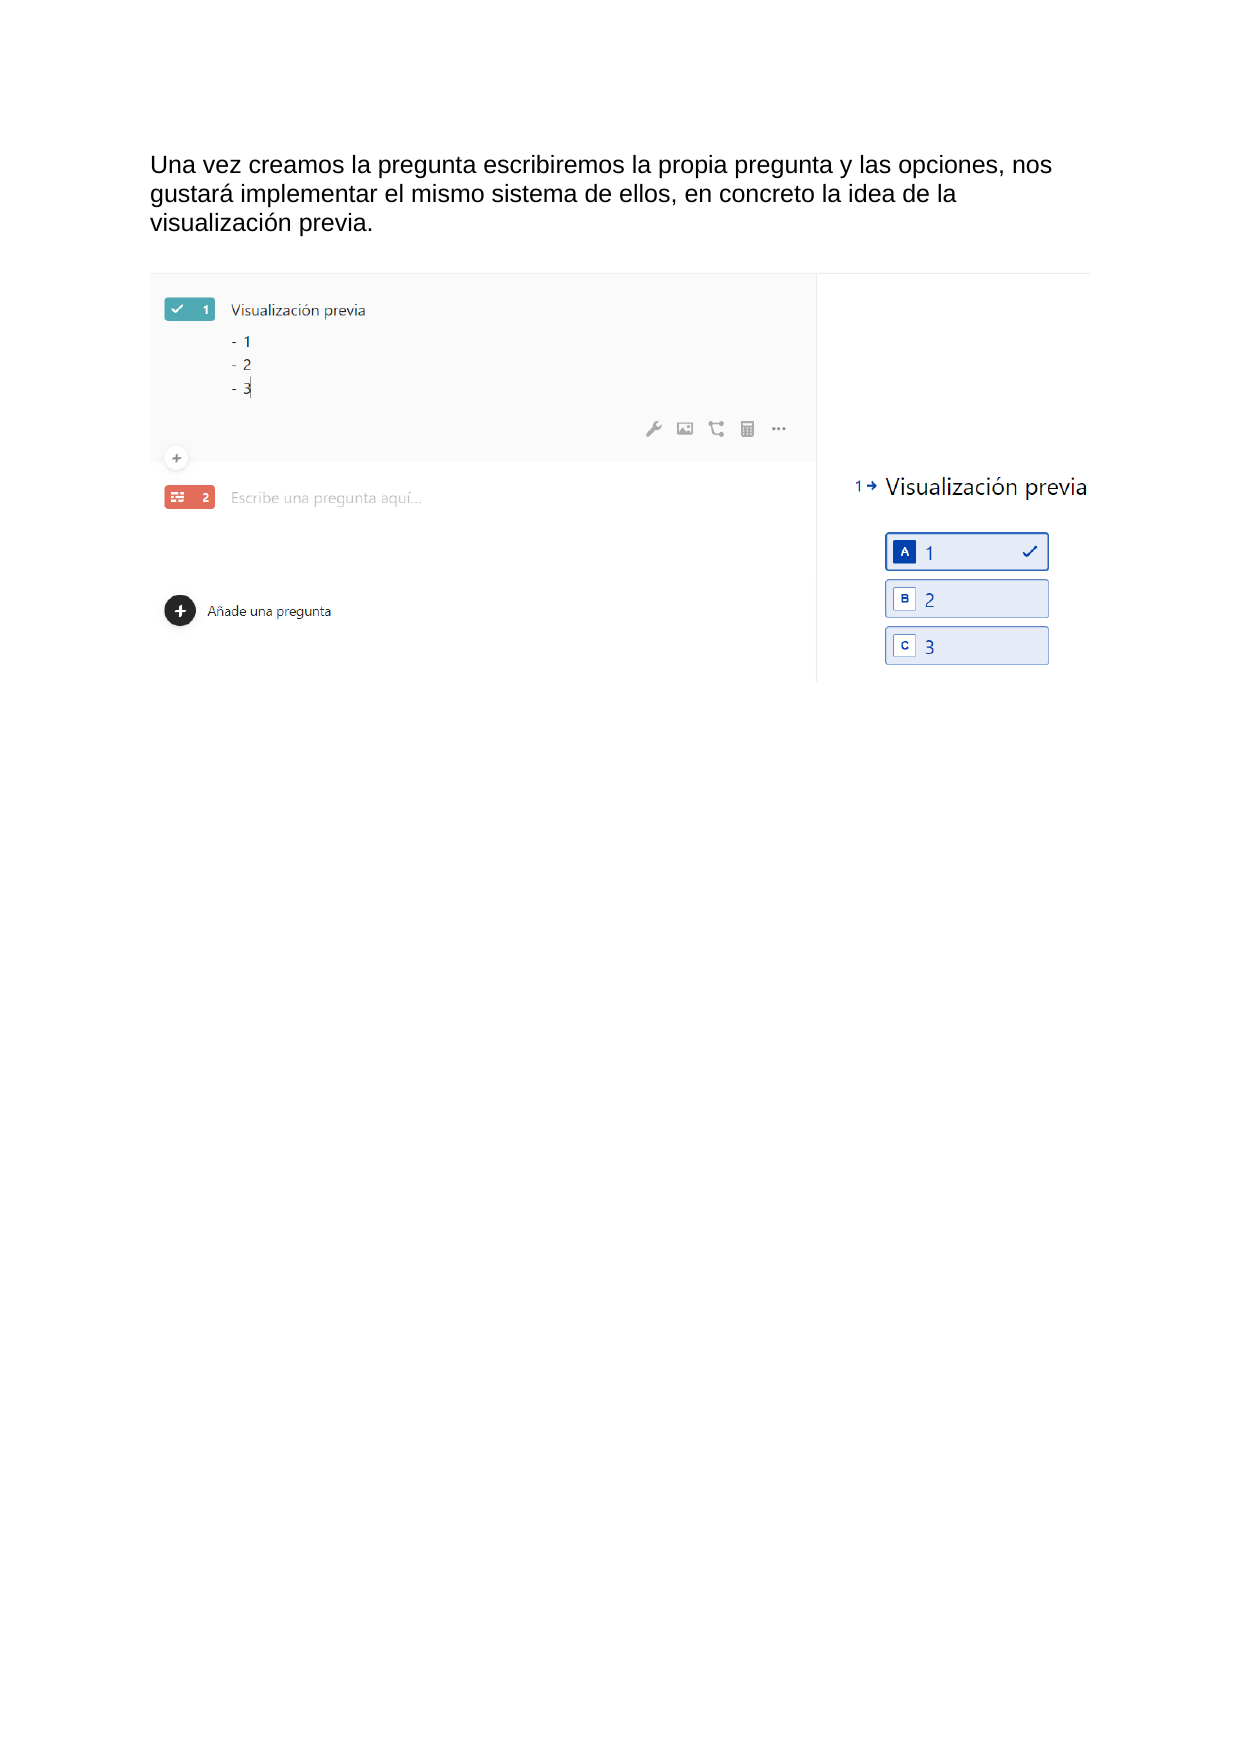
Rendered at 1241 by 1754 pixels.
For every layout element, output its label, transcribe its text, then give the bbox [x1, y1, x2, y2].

picture [150, 269, 1091, 682]
text Una vez creamos la pregunta escribiremos la propia pregunta y las opciones, nos gustará implementar el mismo sistema de ellos, en concreto la idea de la visualización previa. [150, 150, 1090, 236]
